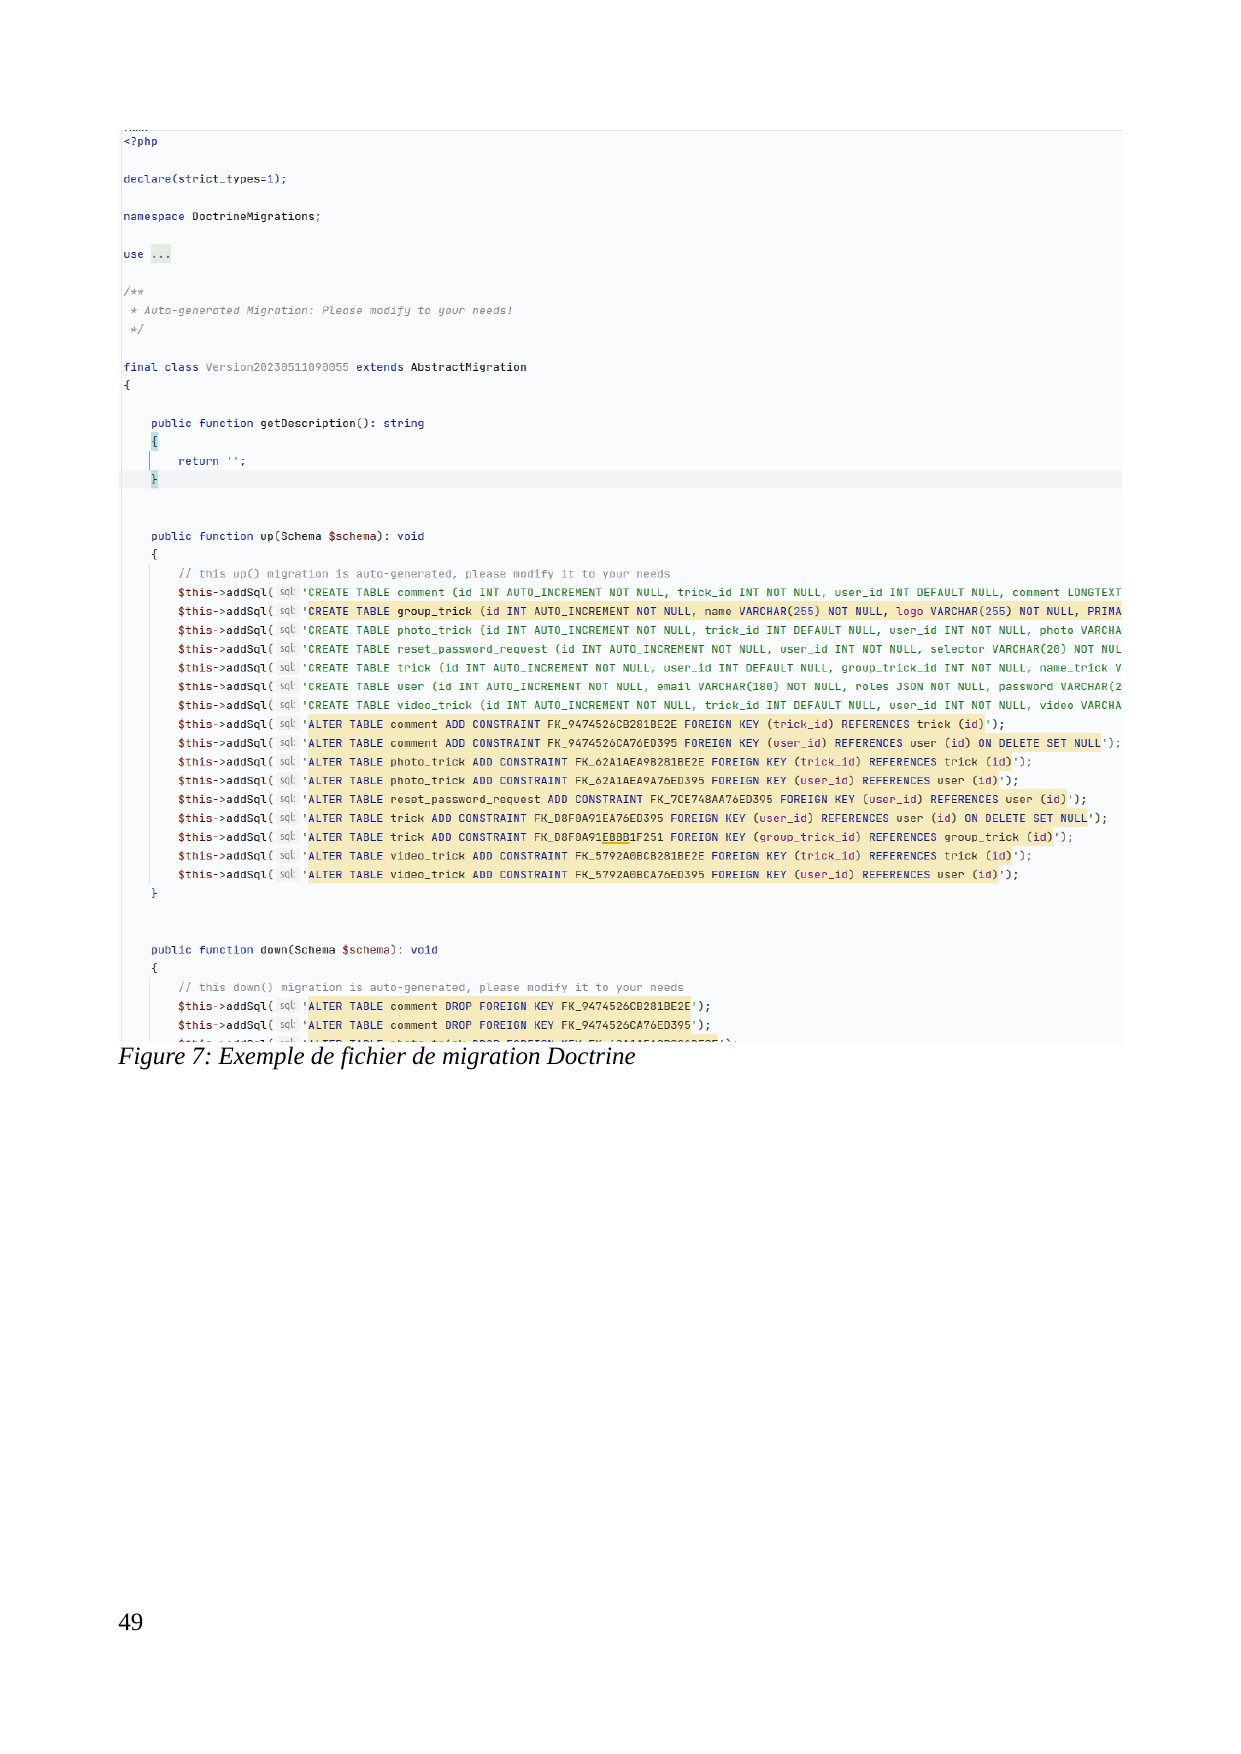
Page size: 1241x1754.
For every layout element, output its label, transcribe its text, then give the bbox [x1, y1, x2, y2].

picture [118, 130, 1123, 1042]
text Figure 7: Exemple de fichier de migration Doctrine [118, 1042, 1122, 1070]
